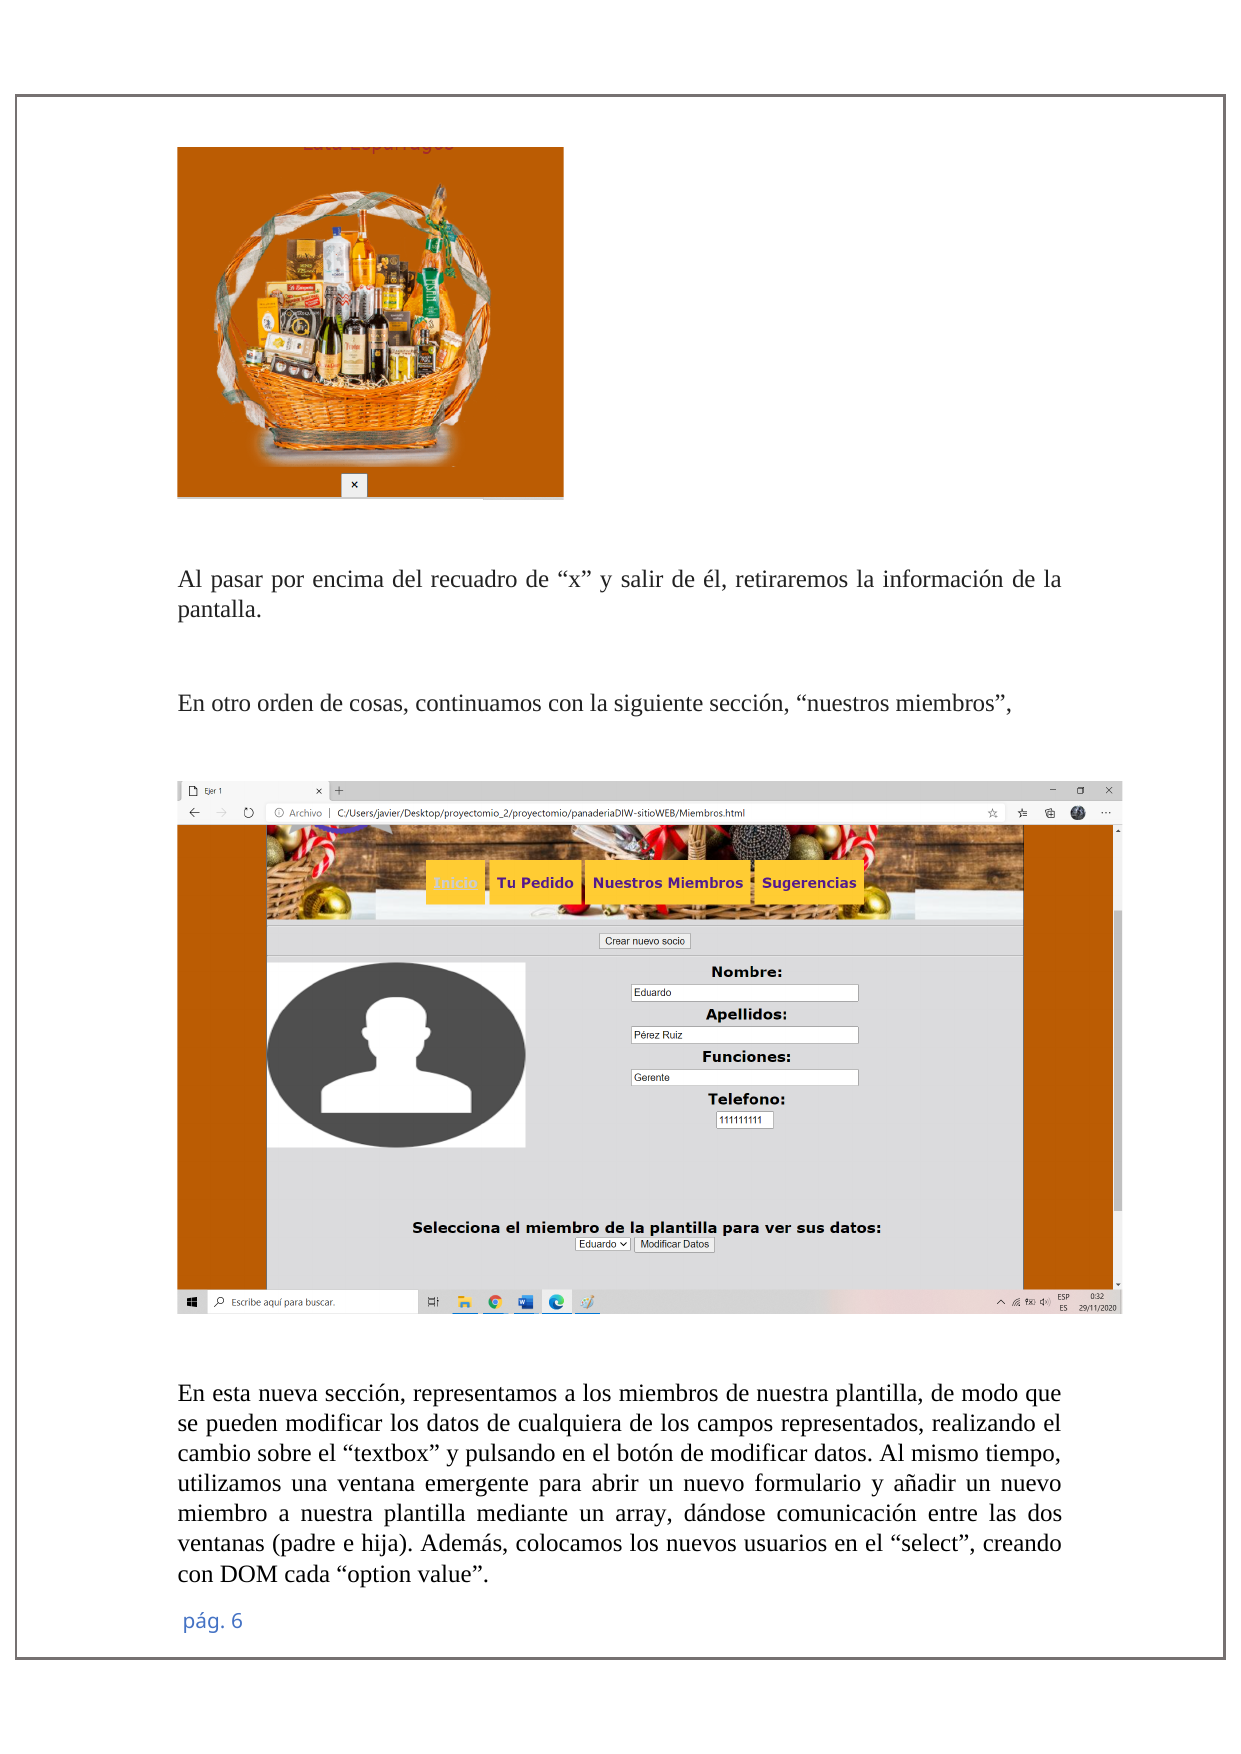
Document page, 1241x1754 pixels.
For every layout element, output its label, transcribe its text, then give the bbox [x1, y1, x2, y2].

text En esta nueva sección, representamos a los miembros de nuestra plantilla, de modo que se pueden modificar los datos de cualquiera de los campos representados, realizando el cambio sobre el “textbox” y pulsando en el botón de modificar datos. Al mismo tiempo, utilizamos una ventana emergente para abrir un nuevo formulario y añadir un nuevo miembro a nuestra plantilla mediante un array, dándose comunicación entre las dos ventanas (padre e hija). Además, colocamos los nuevos usuarios en el “select”, creando con DOM cada “option value”. [177, 1378, 1063, 1587]
text En otro orden de cosas, continuamos con la siguiente sección, “nuestros miembros”, [177, 688, 1063, 717]
text Al pasar por encima del recuadro de “x” y salir de él, retiraremos la información de la pantalla. [177, 564, 1063, 623]
